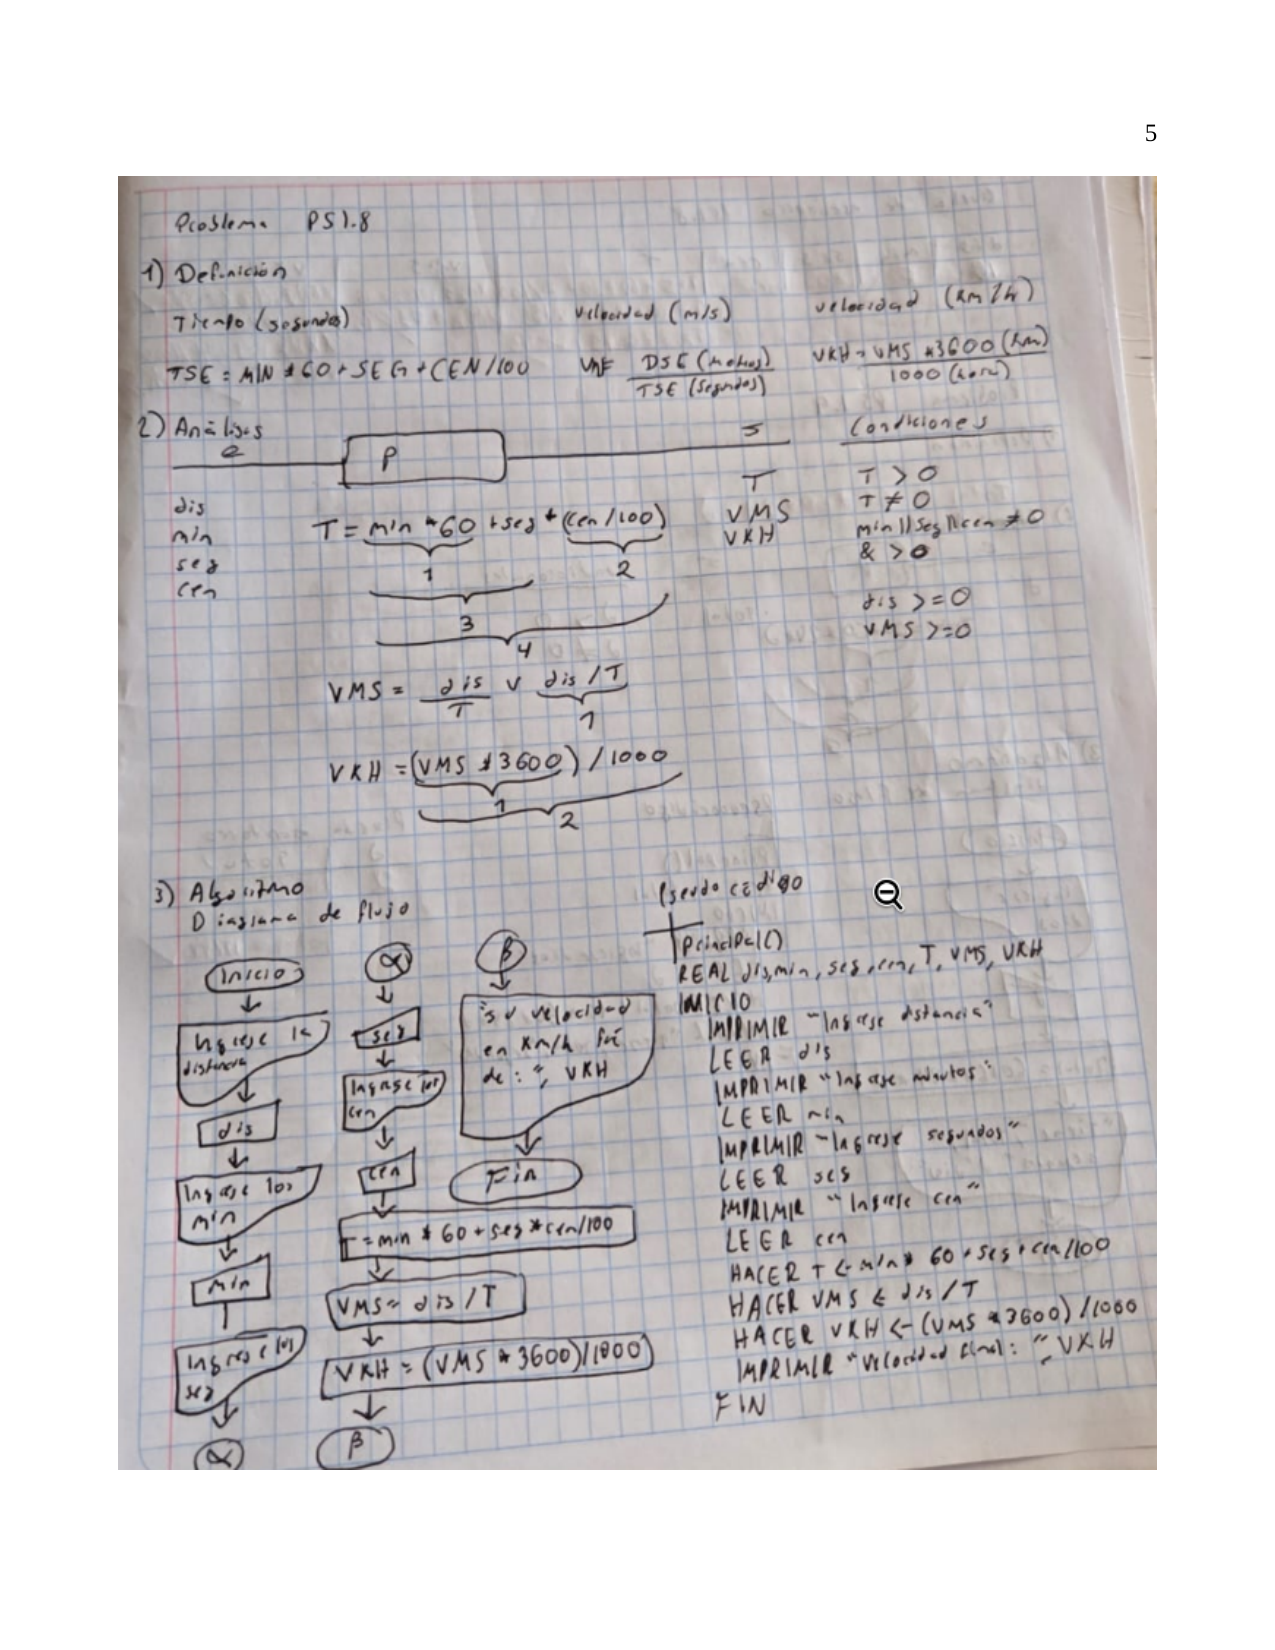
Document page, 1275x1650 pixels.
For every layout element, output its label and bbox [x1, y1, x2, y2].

picture [118, 176, 1157, 1470]
